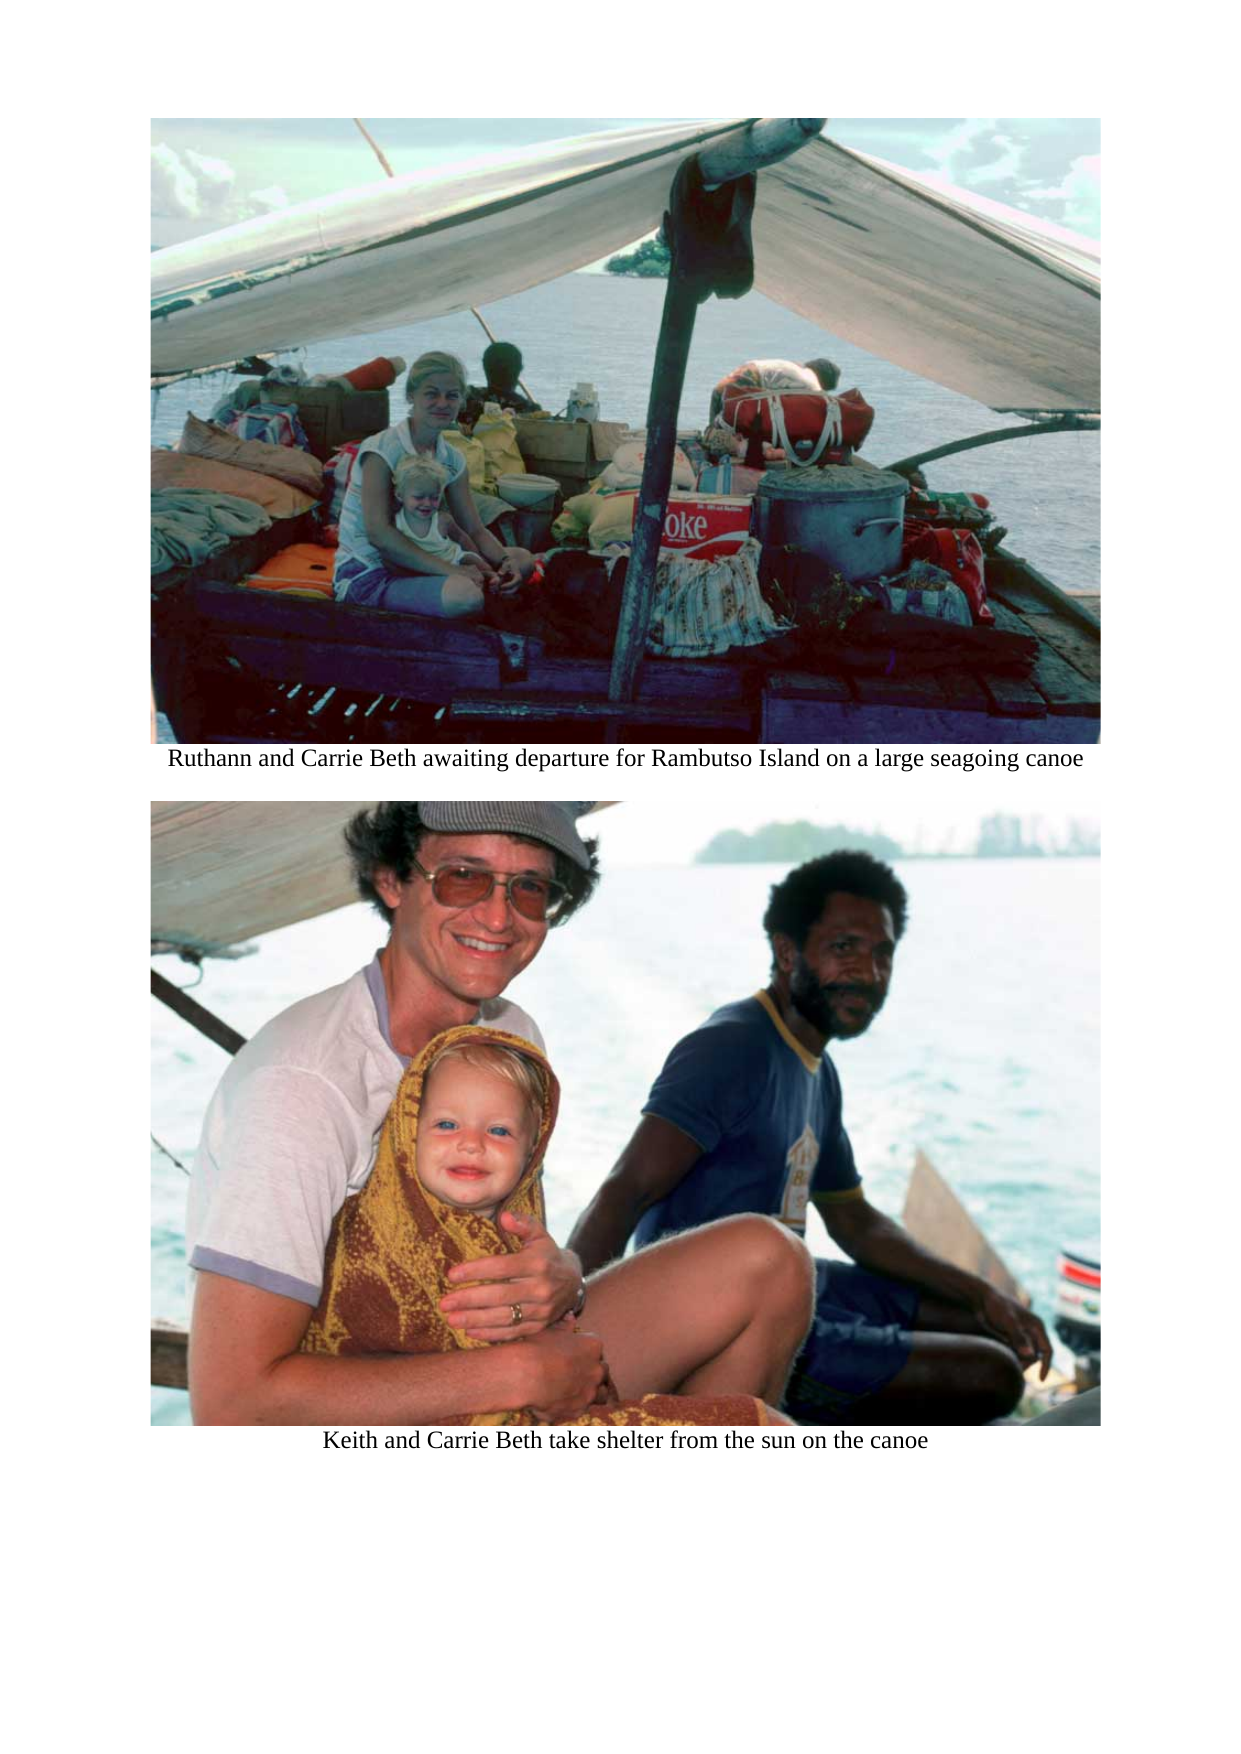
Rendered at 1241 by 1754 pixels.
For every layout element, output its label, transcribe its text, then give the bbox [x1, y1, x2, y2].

table_header [138, 119, 150, 743]
table_cell Ruthann and Carrie Beth awaiting departure for Rambutso Island on a large seagoing canoe [138, 743, 1113, 772]
table_header [138, 801, 150, 1426]
picture [150, 118, 1101, 744]
table_header [1101, 801, 1113, 1426]
table_header [1101, 119, 1113, 743]
table_cell Keith and Carrie Beth take shelter from the sun on the canoe [138, 1426, 1113, 1454]
picture [150, 801, 1101, 1426]
